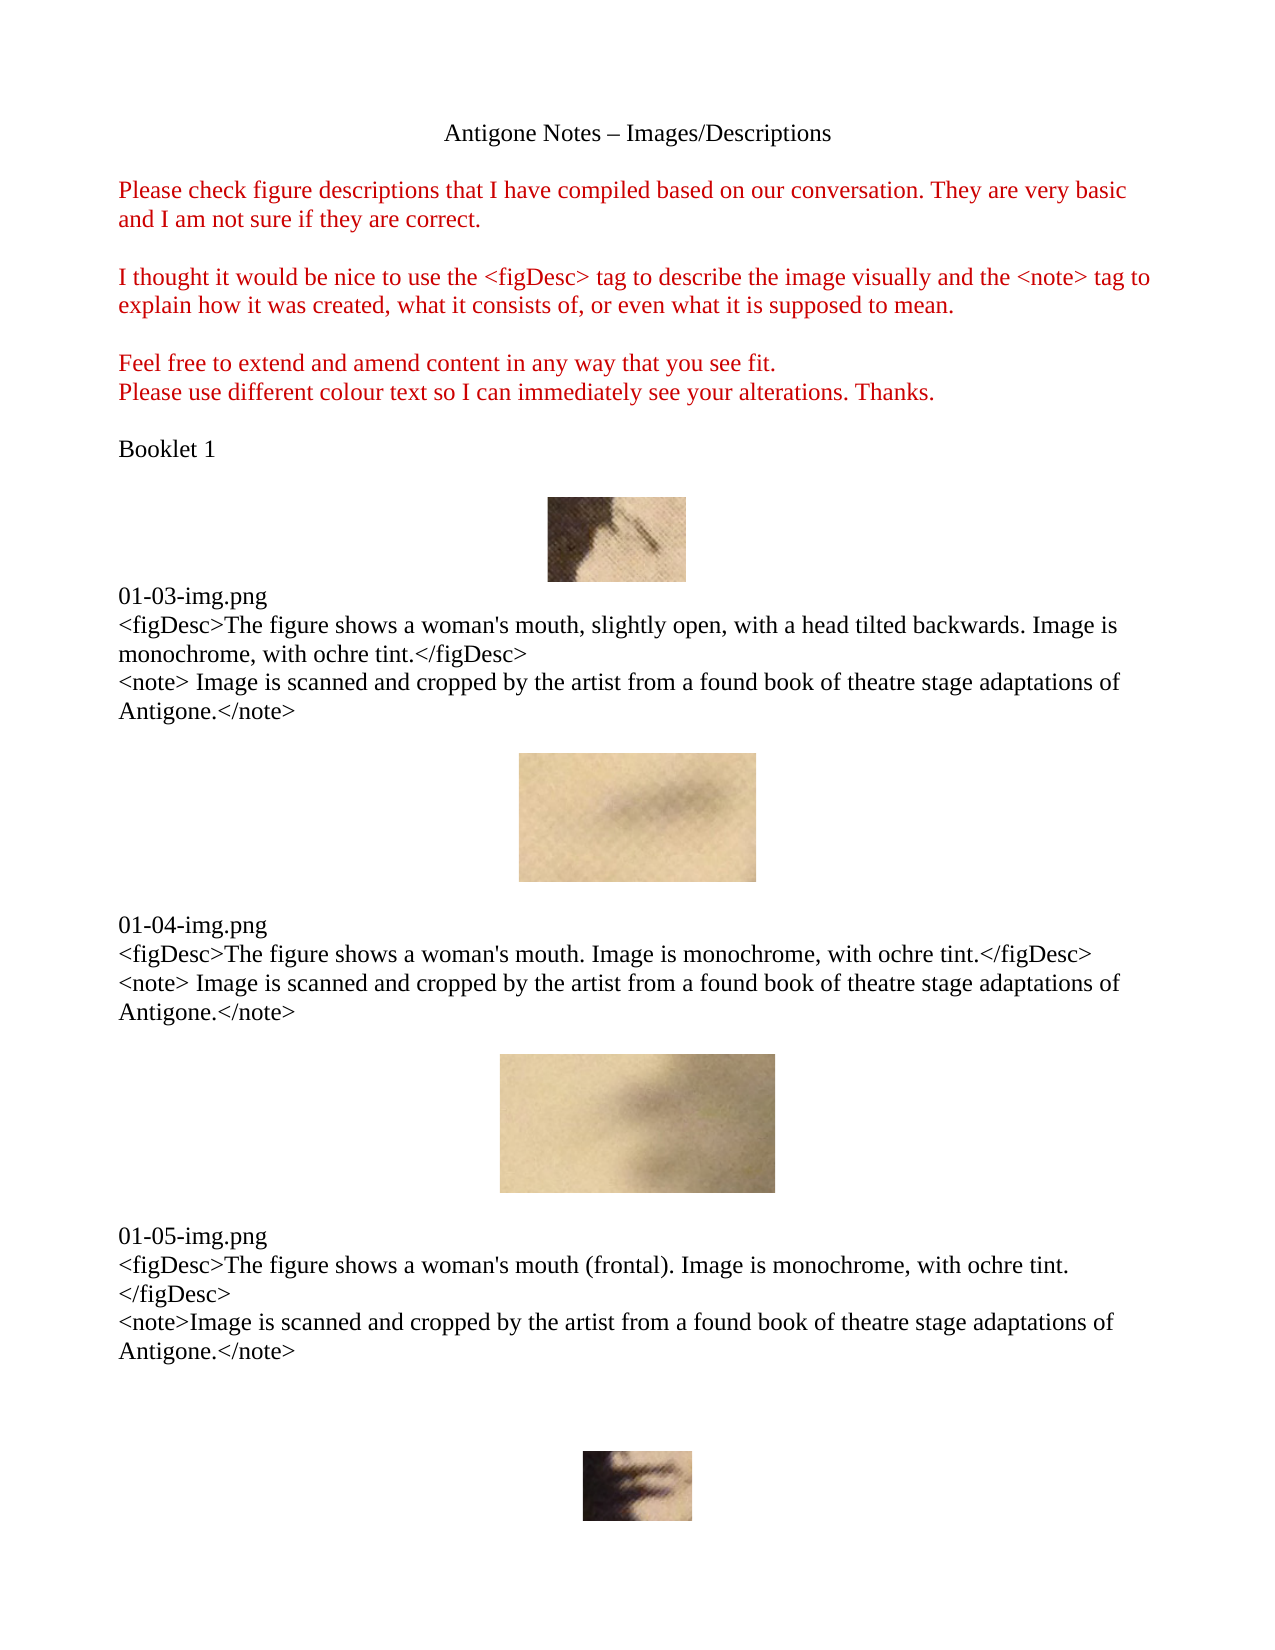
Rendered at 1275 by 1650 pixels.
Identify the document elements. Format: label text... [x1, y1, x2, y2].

text <figDesc>The figure shows a woman's mouth, slightly open, with a head tilted backwards. Image is monochrome, with ochre tint.</figDesc> [118, 610, 1157, 667]
text 01-05-img.png [118, 1054, 1157, 1250]
text Feel free to extend and amend content in any way that you see fit. [118, 348, 1157, 377]
text 01-03-img.png [118, 492, 1157, 610]
text Please check figure descriptions that I have compiled based on our conversation. They are very basic and I am not sure if they are correct. [118, 176, 1157, 233]
text I thought it would be nice to use the <figDesc> tag to describe the image visually and the <note> tag to explain how it was created, what it consists of, or even what it is supposed to mean. [118, 262, 1157, 319]
text Booklet 1 [118, 434, 1157, 463]
text <figDesc>The figure shows a woman's mouth (frontal). Image is monochrome, with ochre tint. </figDesc> [118, 1250, 1157, 1307]
picture [582, 1451, 693, 1521]
picture [518, 753, 757, 882]
text <note> Image is scanned and cropped by the artist from a found book of theatre stage adaptations of Antigone.</note> [118, 667, 1157, 725]
picture [547, 497, 686, 582]
picture [499, 1054, 776, 1193]
text Please use different colour text so I can immediately see your alterations. Thanks. [118, 377, 1157, 406]
text <note> Image is scanned and cropped by the artist from a found book of theatre stage adaptations of Antigone.</note> [118, 968, 1157, 1025]
text <note>Image is scanned and cropped by the artist from a found book of theatre stage adaptations of Antigone.</note> [118, 1307, 1157, 1365]
text <figDesc>The figure shows a woman's mouth. Image is monochrome, with ochre tint.</figDesc> [118, 939, 1157, 968]
text 01-04-img.png [118, 910, 1157, 939]
text Antigone Notes – Images/Descriptions [118, 118, 1157, 147]
